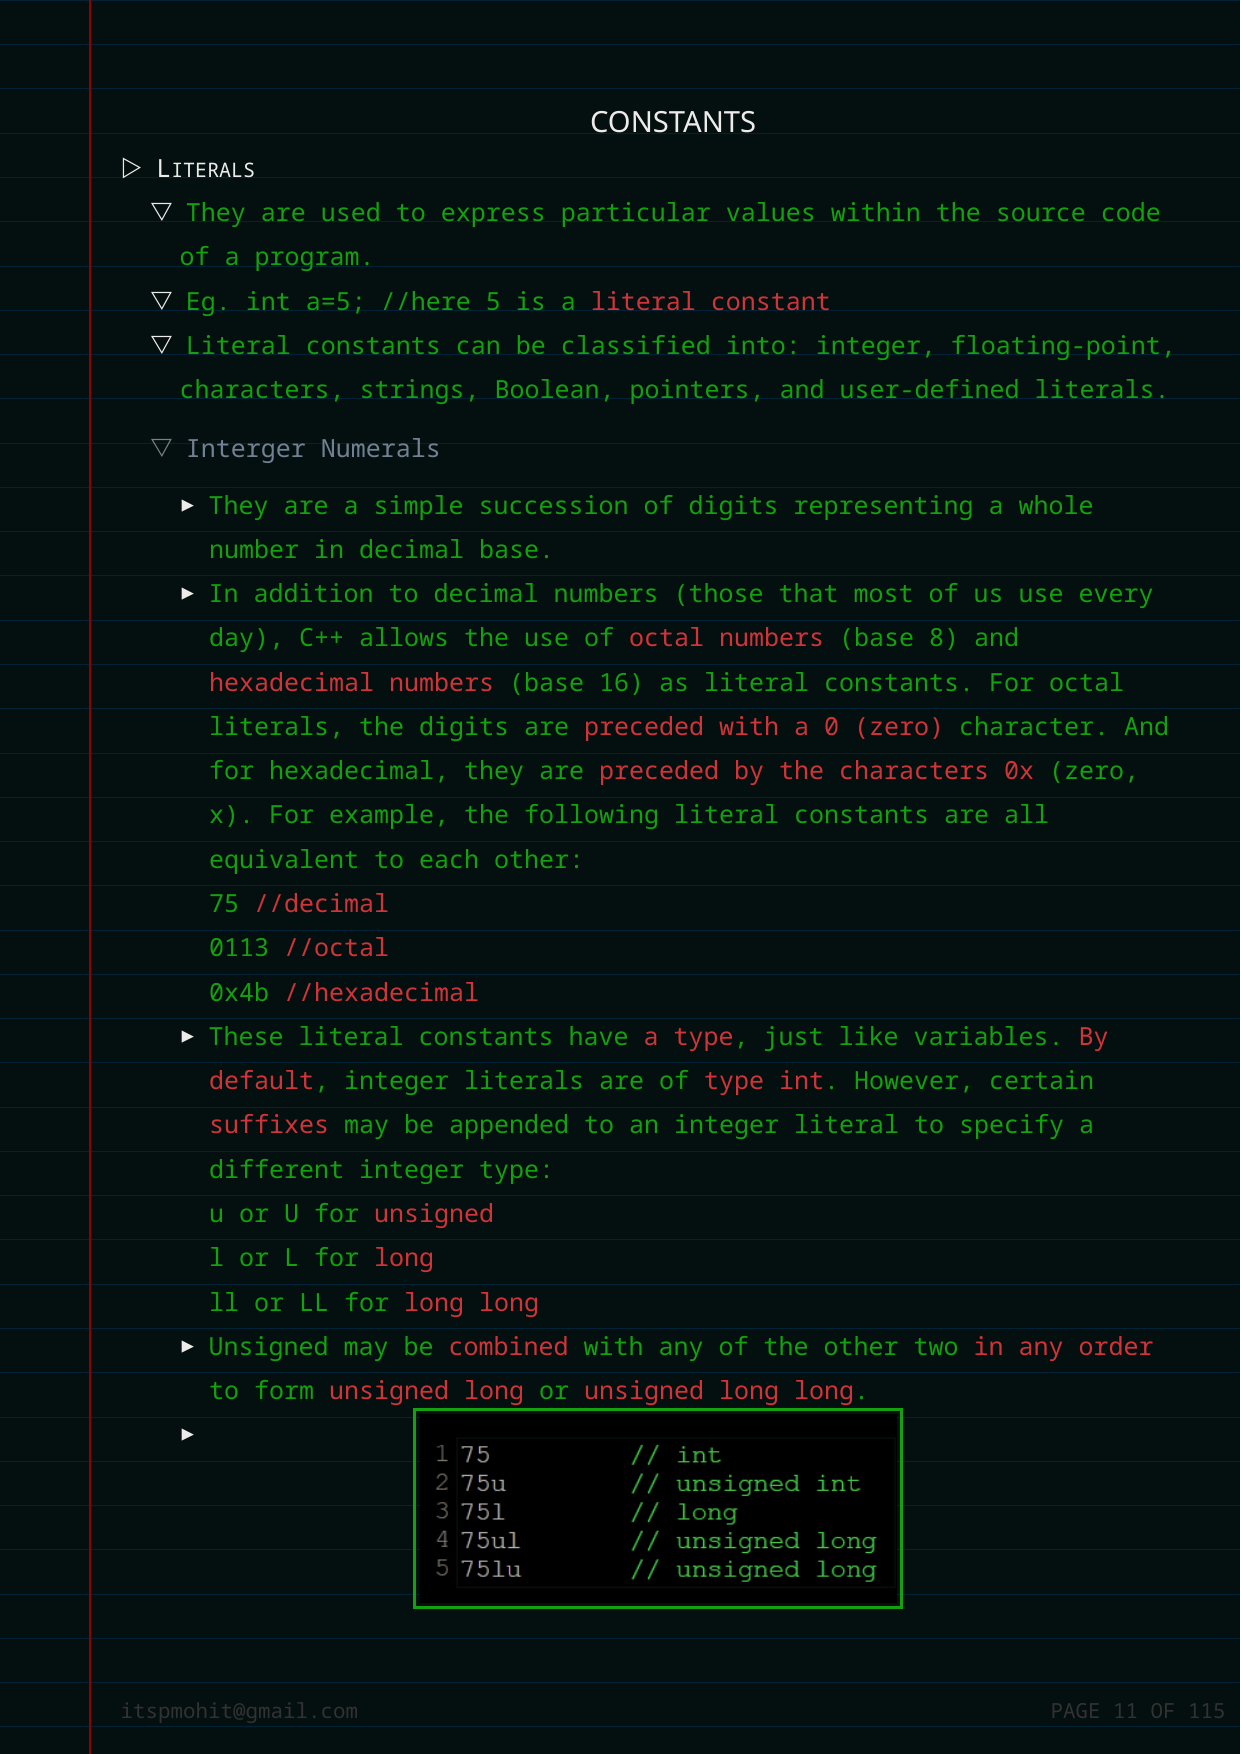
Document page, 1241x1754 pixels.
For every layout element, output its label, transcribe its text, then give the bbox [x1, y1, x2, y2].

subtitle Interger Numerals [150, 422, 1196, 466]
list They are a simple succession of digits representing a whole number in decimal base. [179, 479, 1196, 567]
list In addition to decimal numbers (those that most of us use every day), C++ allows the use of octal numbers (base 8) and hexadecimal numbers (base 16) as literal constants. For octal literals, the digits are preceded with a 0 (zero) character. And for hexadecimal, they are preceded by the characters 0x (zero, x). For example, the following literal constants are all equivalent to each other: 75 //decimal 0113 //octal 0x4b //hexadecimal [179, 567, 1196, 1010]
list These literal constants have a type, just like variables. By default, integer literals are of type int. However, certain suffixes may be appended to an integer literal to specify a different integer type: u or U for unsigned l or L for long ll or LL for long long [179, 1010, 1196, 1320]
list Eg. int a=5; //here 5 is a literal constant [150, 274, 1196, 319]
list They are used to express particular values within the source code of a program. [150, 186, 1196, 274]
list Literal constants can be classified into: integer, floating-point, characters, strings, Boolean, pointers, and user-defined literals. [150, 319, 1196, 407]
list Unsigned may be combined with any of the other two in any order to form unsigned long or unsigned long long. [179, 1320, 1196, 1408]
picture [419, 1414, 897, 1603]
list Constants [120, 97, 1196, 142]
subtitle Literals [120, 142, 1196, 186]
